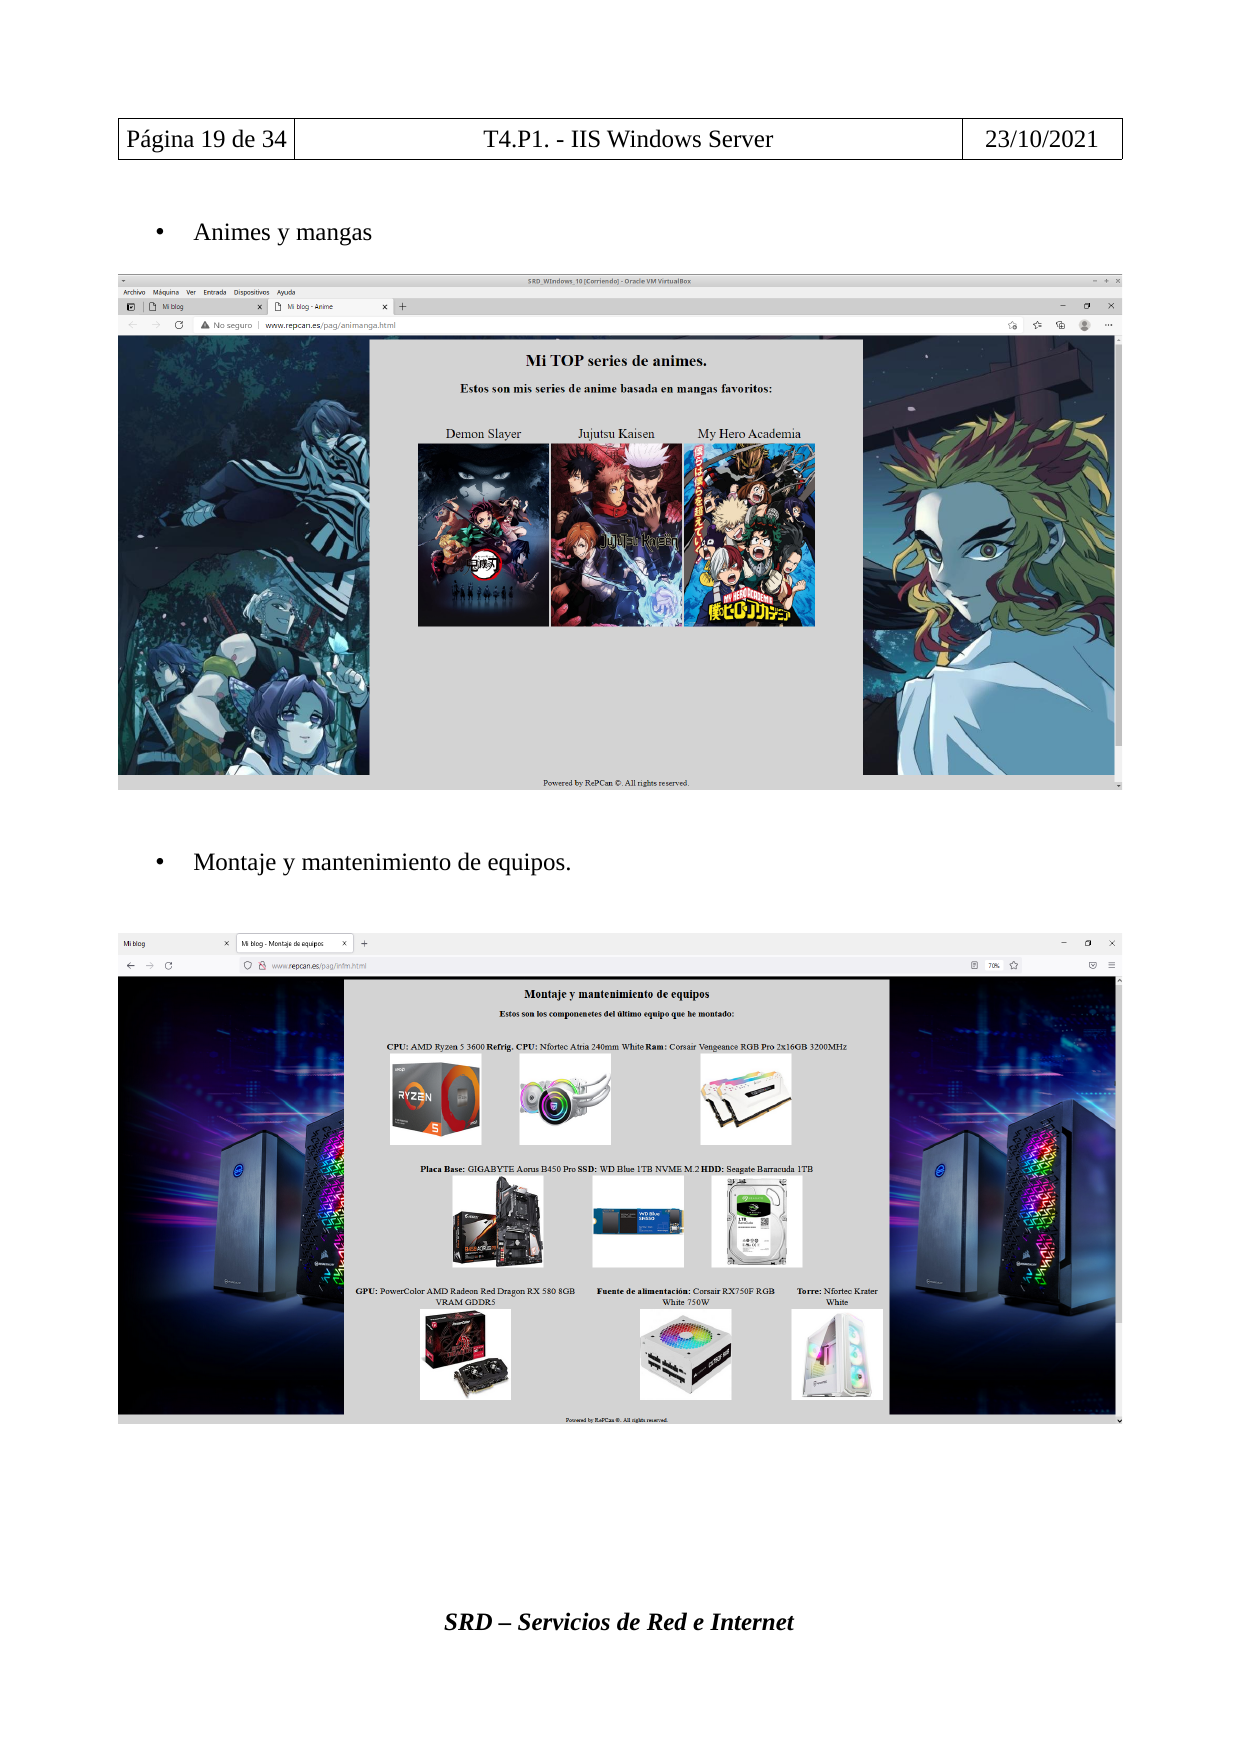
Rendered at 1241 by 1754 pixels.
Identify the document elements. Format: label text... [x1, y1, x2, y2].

picture [118, 933, 1123, 1424]
list Animes y mangas [156, 217, 1122, 246]
picture [118, 274, 1123, 790]
list Montaje y mantenimiento de equipos. [156, 847, 1122, 876]
